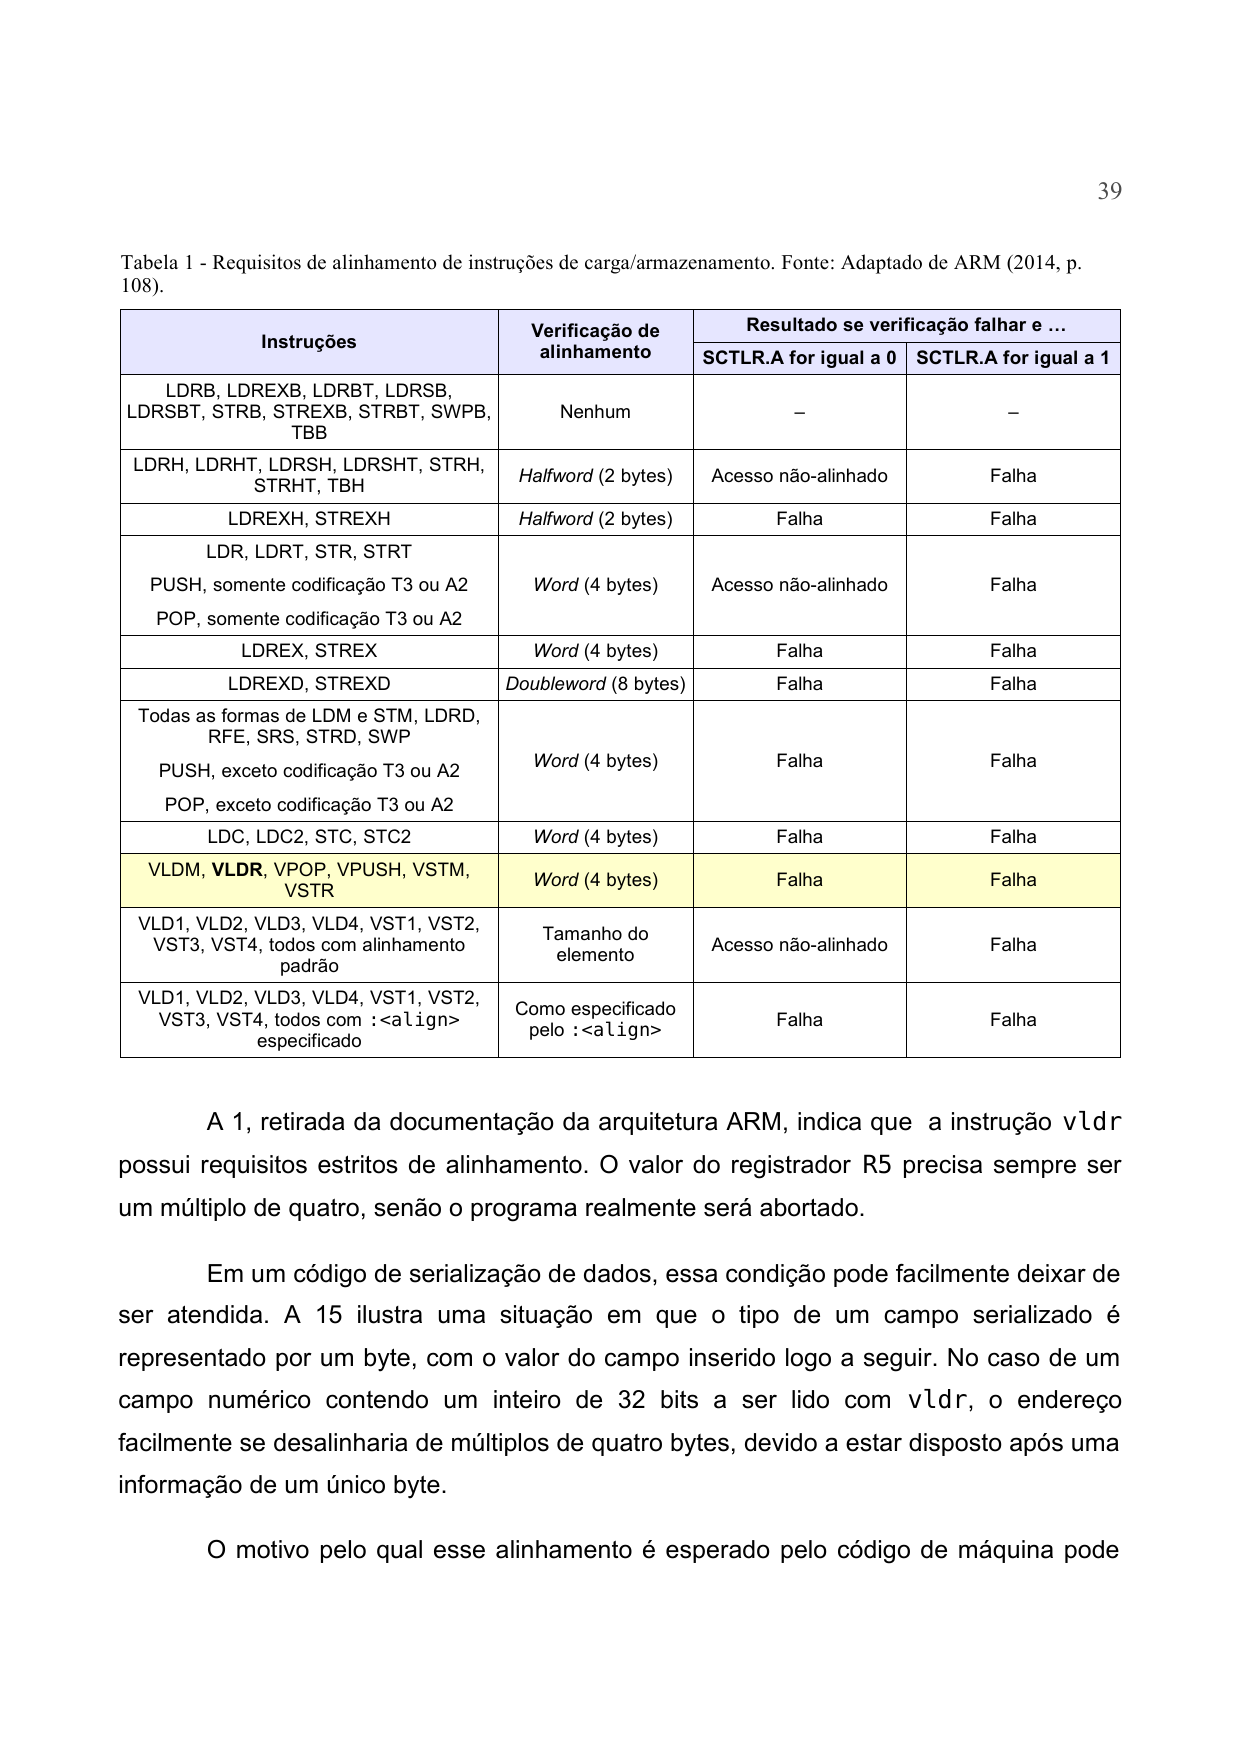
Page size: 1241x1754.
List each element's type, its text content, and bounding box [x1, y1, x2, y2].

table_cell Falha [907, 822, 1120, 853]
table_header Instruções [121, 310, 498, 374]
table_cell LDREX, STREX [121, 636, 498, 668]
table_cell Word (4 bytes) [499, 854, 693, 907]
table_cell Word (4 bytes) [499, 536, 693, 635]
table_cell Nenhum [499, 375, 693, 449]
table_cell VLDM, VLDR, VPOP, VPUSH, VSTM, VSTR [121, 854, 498, 907]
table_header Verificação de alinhamento [499, 310, 693, 374]
table_cell Tamanho do elemento [499, 908, 693, 982]
table_cell Falha [907, 854, 1120, 907]
table_cell Halfword (2 bytes) [499, 504, 693, 535]
table_cell Falha [907, 536, 1120, 635]
table_cell Falha [694, 854, 906, 907]
text O motivo pelo qual esse alinhamento é esperado pelo código de máquina pode [118, 1536, 1122, 1564]
table_cell LDR, LDRT, STR, STRT PUSH, somente codificação T3 ou A2 POP, somente codificação T3 ou A2 [121, 536, 498, 635]
table_cell Todas as formas de LDM e STM, LDRD, RFE, SRS, STRD, SWP PUSH, exceto codificação T3 ou A2 POP, exceto codificação T3 ou A2 [121, 701, 498, 821]
table_cell Falha [694, 822, 906, 853]
table_cell SCTLR.A for igual a 0 [694, 343, 906, 374]
table_header Resultado se verificação falhar e … [694, 310, 1120, 342]
table_cell Como especificado pelo :<align> [499, 983, 693, 1057]
table_cell SCTLR.A for igual a 1 [907, 343, 1120, 374]
table_cell Acesso não-alinhado [694, 536, 906, 635]
table_cell Falha [907, 450, 1120, 503]
table_cell Falha [694, 669, 906, 700]
table_cell Acesso não-alinhado [694, 450, 906, 503]
table_cell Falha [907, 504, 1120, 535]
table_cell VLD1, VLD2, VLD3, VLD4, VST1, VST2, VST3, VST4, todos com :<align> especificado [121, 983, 498, 1057]
table_cell Acesso não-alinhado [694, 908, 906, 982]
text Tabela 1 - Requisitos de alinhamento de instruções de carga/armazenamento. Fonte: Adaptado de ARM (2014, p. 108). [120, 251, 1120, 297]
table_cell Falha [907, 669, 1120, 700]
table_cell Word (4 bytes) [499, 822, 693, 853]
table_cell Halfword (2 bytes) [499, 450, 693, 503]
table_cell LDC, LDC2, STC, STC2 [121, 822, 498, 853]
text A Tabela 1, retirada da documentação da arquitetura ARM, indica que a instrução vldr possui requisitos estritos de alinhamento. O valor do registrador R5 precisa sempre ser um múltiplo de quatro, senão o programa realmente será abortado. [118, 236, 1122, 1222]
table_cell Doubleword (8 bytes) [499, 669, 693, 700]
table_cell Falha [694, 983, 906, 1057]
table_cell Falha [907, 636, 1120, 668]
table_cell Falha [694, 701, 906, 821]
table_cell Falha [694, 504, 906, 535]
table_cell Word (4 bytes) [499, 701, 693, 821]
table_cell Falha [907, 908, 1120, 982]
table_cell LDRB, LDREXB, LDRBT, LDRSB, LDRSBT, STRB, STREXB, STRBT, SWPB, TBB [121, 375, 498, 449]
text Em um código de serialização de dados, essa condição pode facilmente deixar de ser atendida. A Figura 15 ilustra uma situação em que o tipo de um campo serializado é representado por um byte, com o valor do campo inserido logo a seguir. No caso de um campo numérico contendo um inteiro de 32 bits a ser lido com vldr, o endereço facilmente se desalinharia de múltiplos de quatro bytes, devido a estar disposto após uma informação de um único byte. [118, 1259, 1122, 1499]
table_cell LDRH, LDRHT, LDRSH, LDRSHT, STRH, STRHT, TBH [121, 450, 498, 503]
table_cell Falha [907, 983, 1120, 1057]
table_cell Falha [694, 636, 906, 668]
table_cell LDREXD, STREXD [121, 669, 498, 700]
table_cell VLD1, VLD2, VLD3, VLD4, VST1, VST2, VST3, VST4, todos com alinhamento padrão [121, 908, 498, 982]
table_cell – [694, 375, 906, 449]
table_cell Word (4 bytes) [499, 636, 693, 668]
table_cell – [907, 375, 1120, 449]
table_cell LDREXH, STREXH [121, 504, 498, 535]
table_cell Falha [907, 701, 1120, 821]
